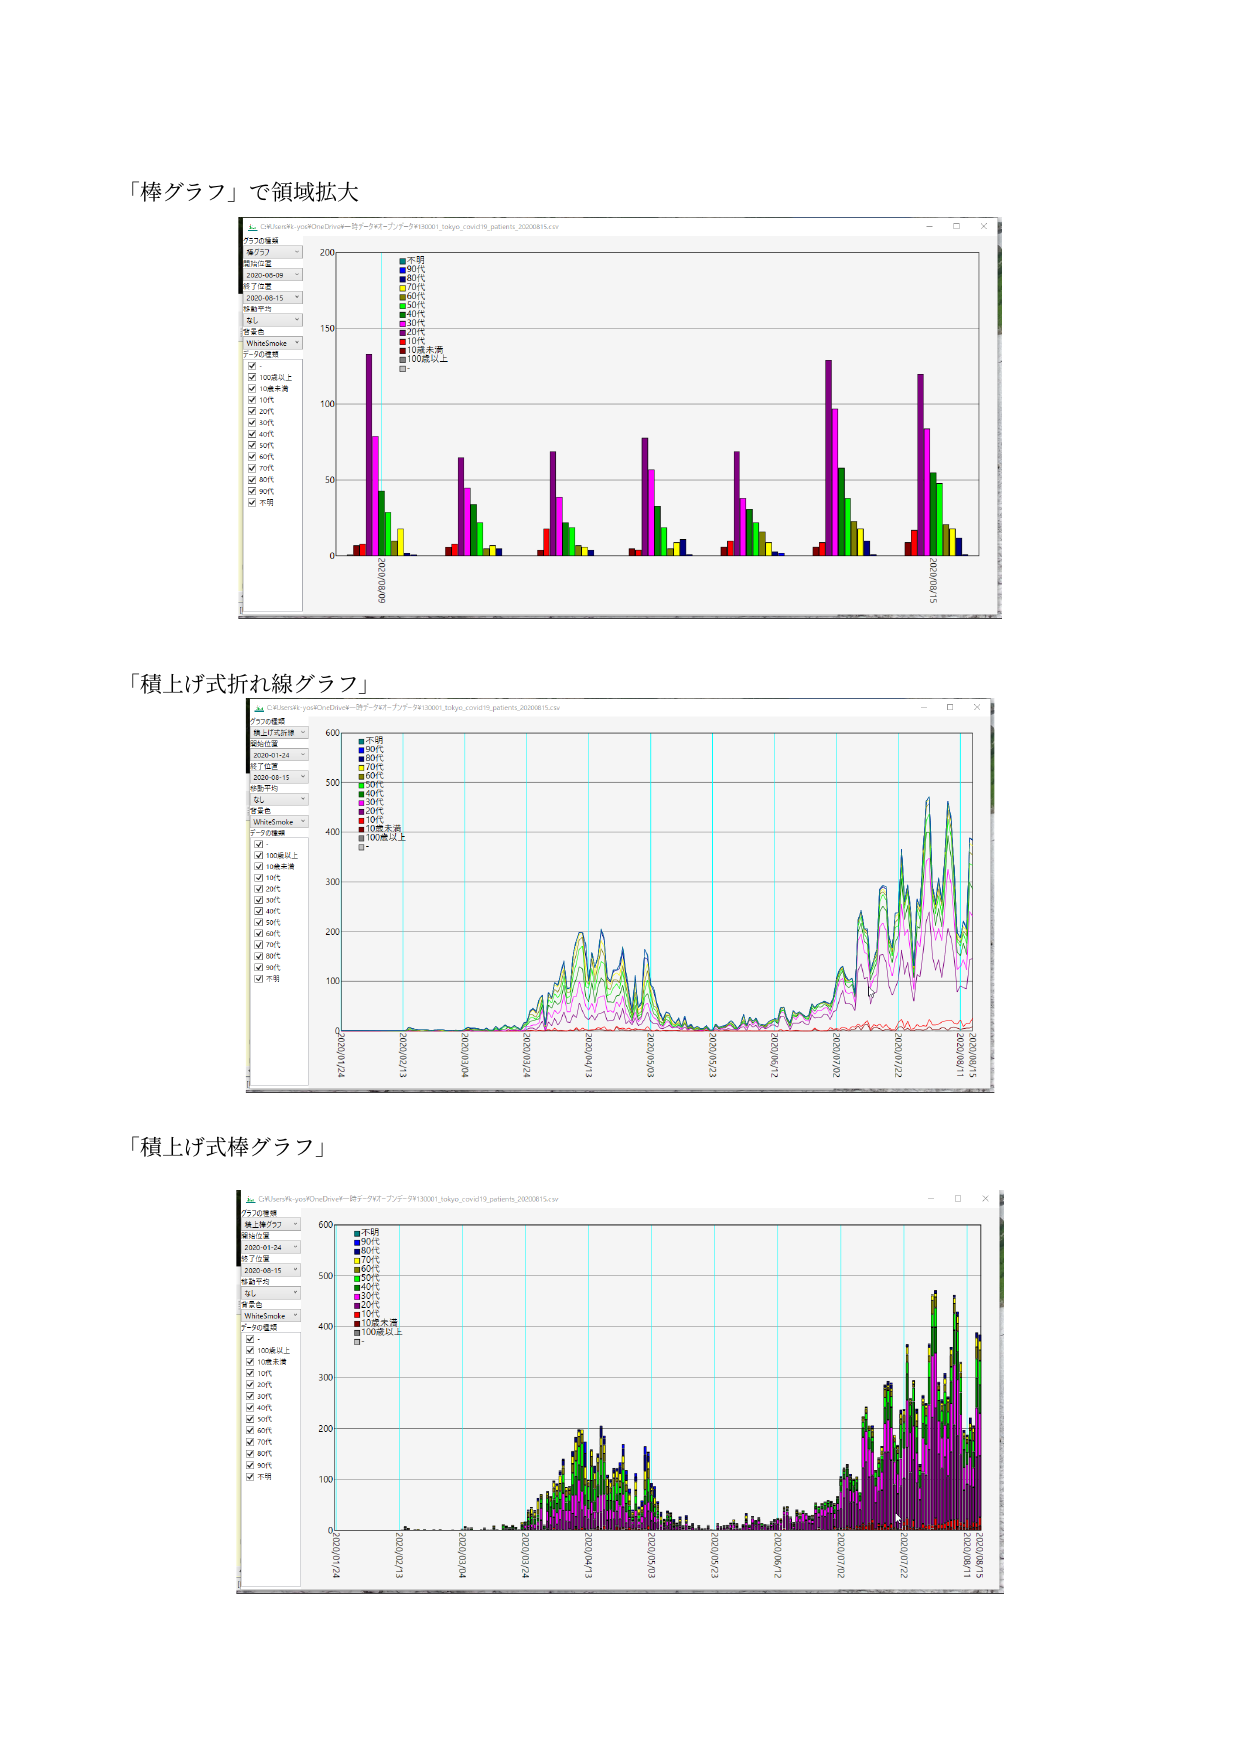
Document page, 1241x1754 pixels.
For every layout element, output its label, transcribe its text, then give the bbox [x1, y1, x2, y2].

text 「積上げ式棒グラフ」 [118, 1130, 1122, 1161]
text 「積上げ式折れ線グラフ」 [118, 667, 1122, 698]
picture [238, 217, 1002, 619]
picture [236, 1190, 1004, 1594]
text 「棒グラフ」で領域拡大 [118, 176, 1122, 207]
picture [245, 698, 995, 1093]
